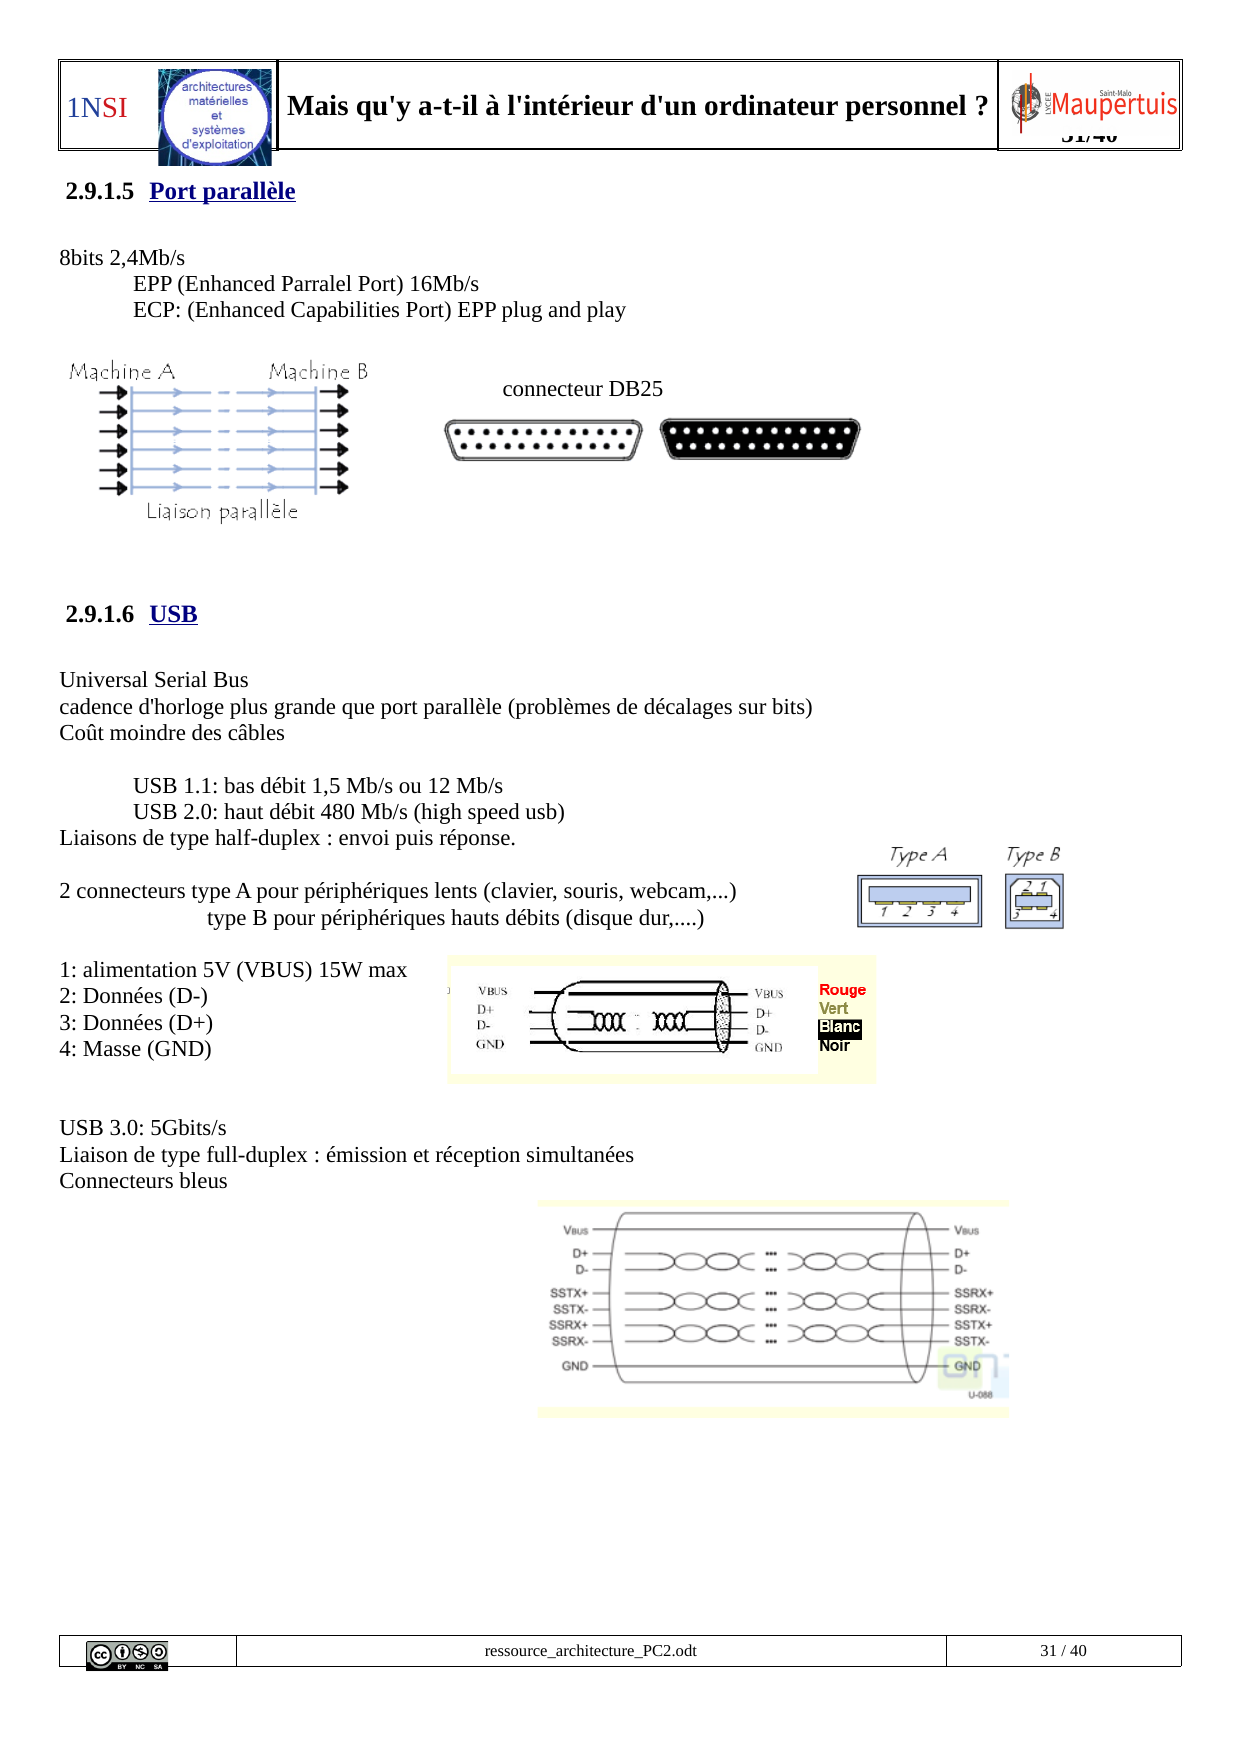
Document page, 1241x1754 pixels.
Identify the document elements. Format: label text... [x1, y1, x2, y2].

text ECP: (Enhanced Capabilities Port) EPP plug and play [59, 296, 1181, 323]
text USB 3.0: 5Gbits/s [59, 1114, 1181, 1141]
picture [158, 69, 272, 166]
text 8bits 2,4Mb/s [59, 244, 1181, 270]
text [877, 1035, 1181, 1062]
text EPP (Enhanced Parralel Port) 16Mb/s [59, 270, 1181, 296]
text connecteur DB25 [371, 375, 1181, 402]
text Liaison de type full-duplex : émission et réception simultanées [59, 1141, 1181, 1167]
picture [856, 837, 1069, 934]
subtitle USB [59, 599, 1181, 627]
text 3: Données (D+) [59, 1009, 447, 1035]
text [877, 983, 1181, 1009]
text Liaisons de type half-duplex : envoi puis réponse. [59, 824, 894, 851]
picture [441, 415, 868, 464]
picture [86, 1641, 169, 1672]
text USB 2.0: haut débit 480 Mb/s (high speed usb) [59, 798, 1181, 962]
text Universal Serial Bus [59, 666, 1181, 693]
subtitle Port parallèle [59, 176, 1181, 205]
text USB 1.1: bas débit 1,5 Mb/s ou 12 Mb/s [59, 772, 1181, 798]
text Connecteurs bleus [59, 1167, 1181, 1193]
picture [537, 1200, 1010, 1418]
text 2 connecteurs type A pour périphériques lents (clavier, souris, webcam,...) [59, 877, 856, 903]
text [877, 1009, 1181, 1035]
picture [447, 955, 877, 1084]
text [877, 956, 1181, 983]
text Coût moindre des câbles [59, 719, 1181, 745]
text type B pour périphériques hauts débits (disque dur,....) [59, 903, 856, 930]
text 1: alimentation 5V (VBUS) 15W max [59, 956, 447, 983]
text [1127, 824, 1181, 851]
picture [1011, 70, 1179, 136]
text 4: Masse (GND) [59, 1035, 447, 1062]
picture [62, 356, 371, 528]
text cadence d'horloge plus grande que port parallèle (problèmes de décalages sur bits) [59, 693, 1181, 719]
text [1127, 903, 1181, 930]
text 2: Données (D-) [59, 983, 447, 1009]
